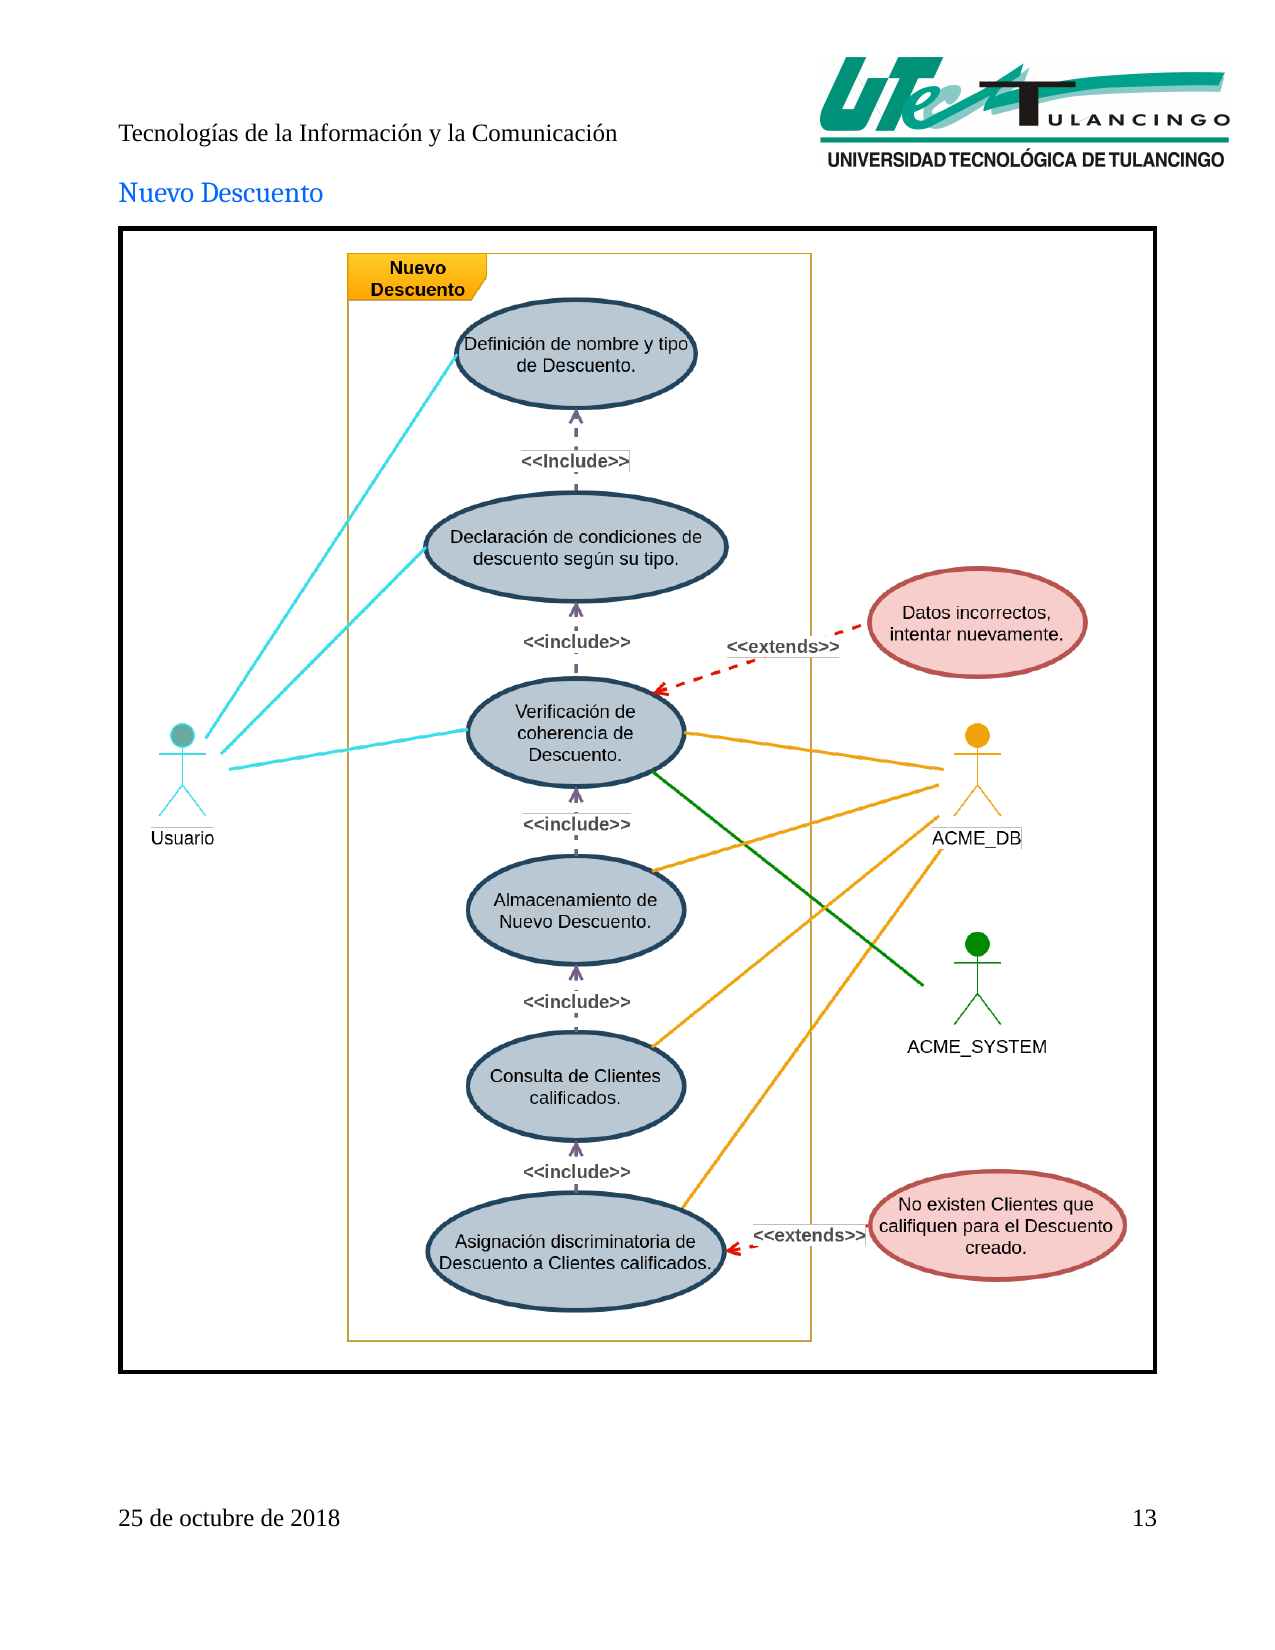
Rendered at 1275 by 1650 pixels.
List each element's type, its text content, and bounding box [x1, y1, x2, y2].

picture [118, 226, 1157, 1374]
picture [820, 57, 1230, 167]
text Nuevo Descuento [118, 176, 1157, 210]
